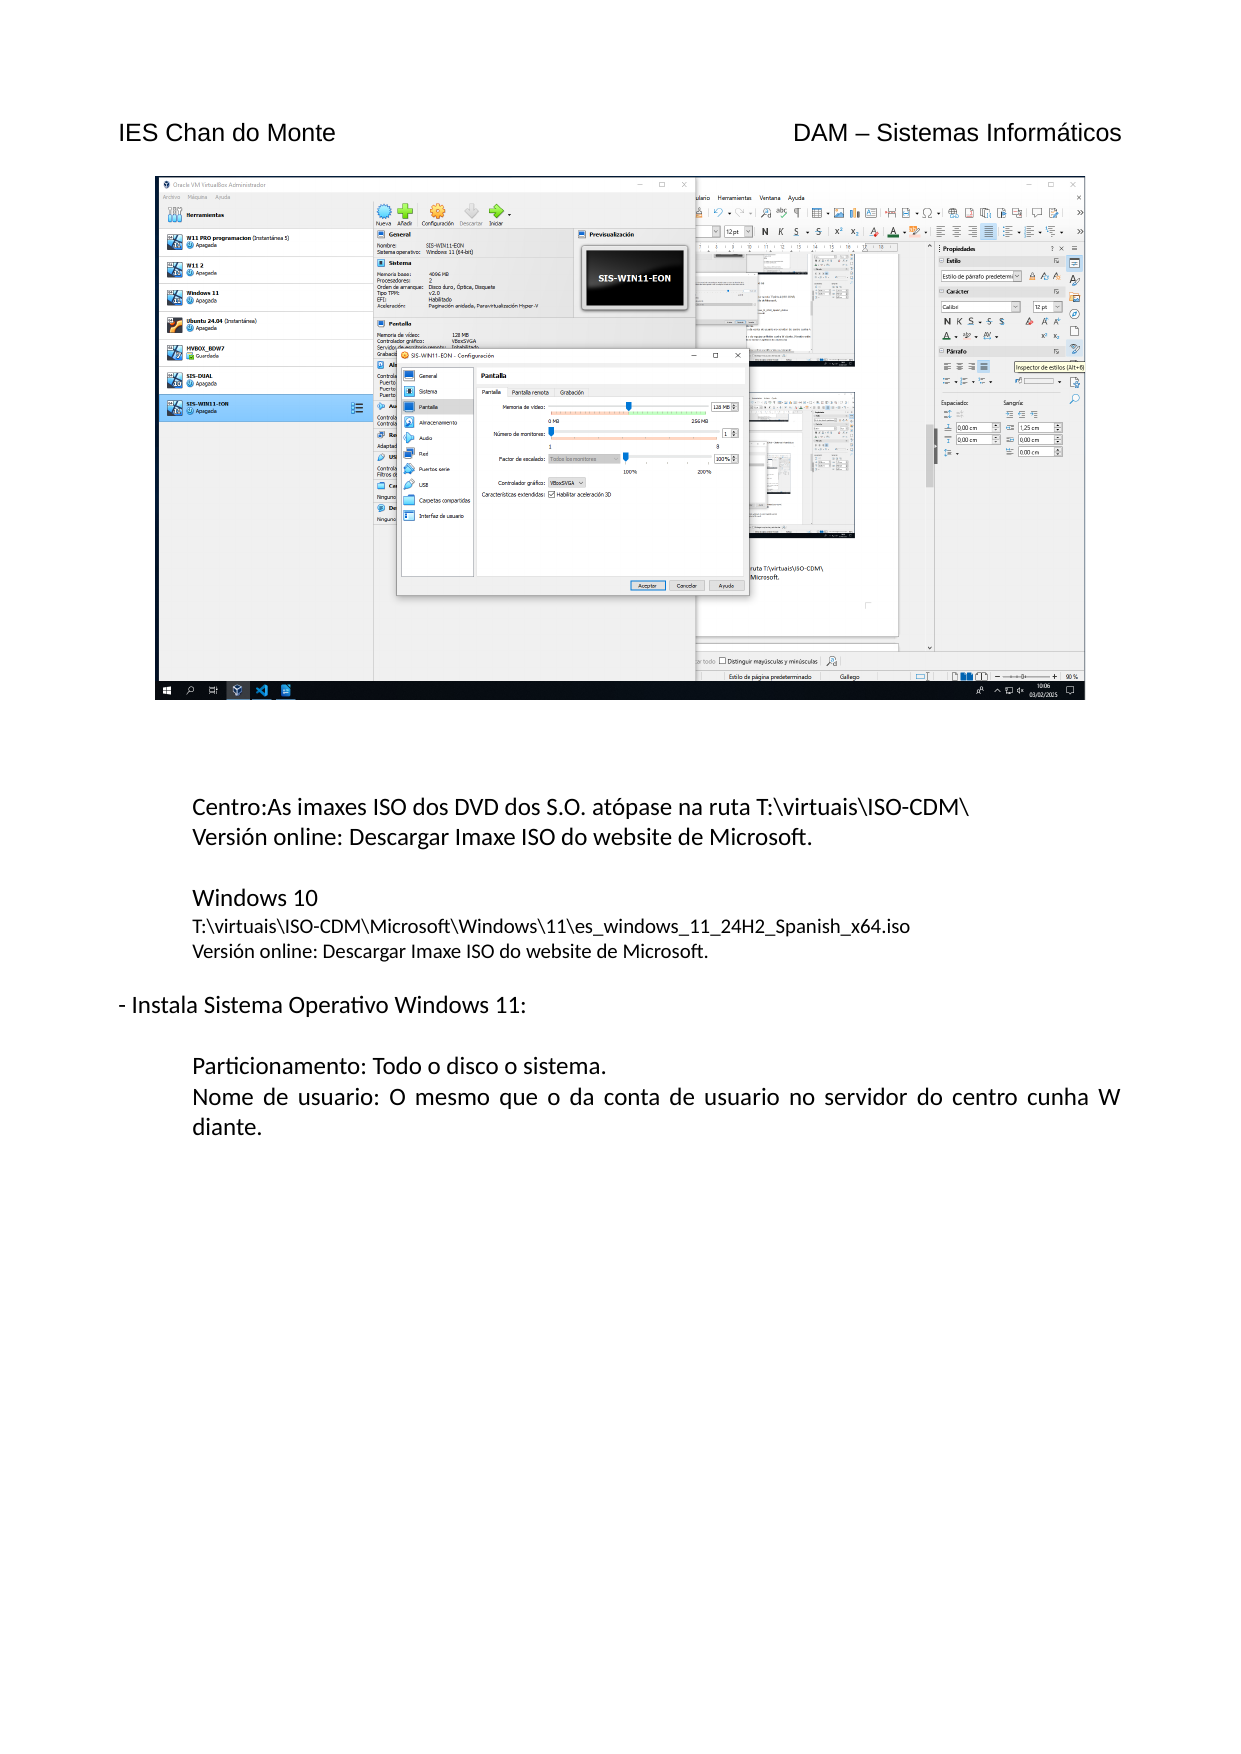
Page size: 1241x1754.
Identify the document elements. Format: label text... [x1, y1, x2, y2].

text Windows 10 [192, 883, 1122, 913]
text Nome de usuario: O mesmo que o da conta de usuario no servidor do centro cunha W diante. [192, 1081, 1122, 1142]
text Centro:As imaxes ISO dos DVD dos S.O. atópase na ruta T:\virtuais\ISO-CDM\ [192, 791, 1122, 822]
picture [155, 176, 1086, 700]
text Versión online: Descargar Imaxe ISO do website de Microsoft. [192, 822, 1122, 852]
text - Instala Sistema Operativo Windows 11: [118, 989, 1122, 1020]
text T:\virtuais\ISO-CDM\Microsoft\Windows\11\es_windows_11_24H2_Spanish_x64.iso [192, 913, 1122, 938]
text Particionamento: Todo o disco o sistema. [192, 1050, 1122, 1081]
text Versión online: Descargar Imaxe ISO do website de Microsoft. [192, 938, 1122, 964]
